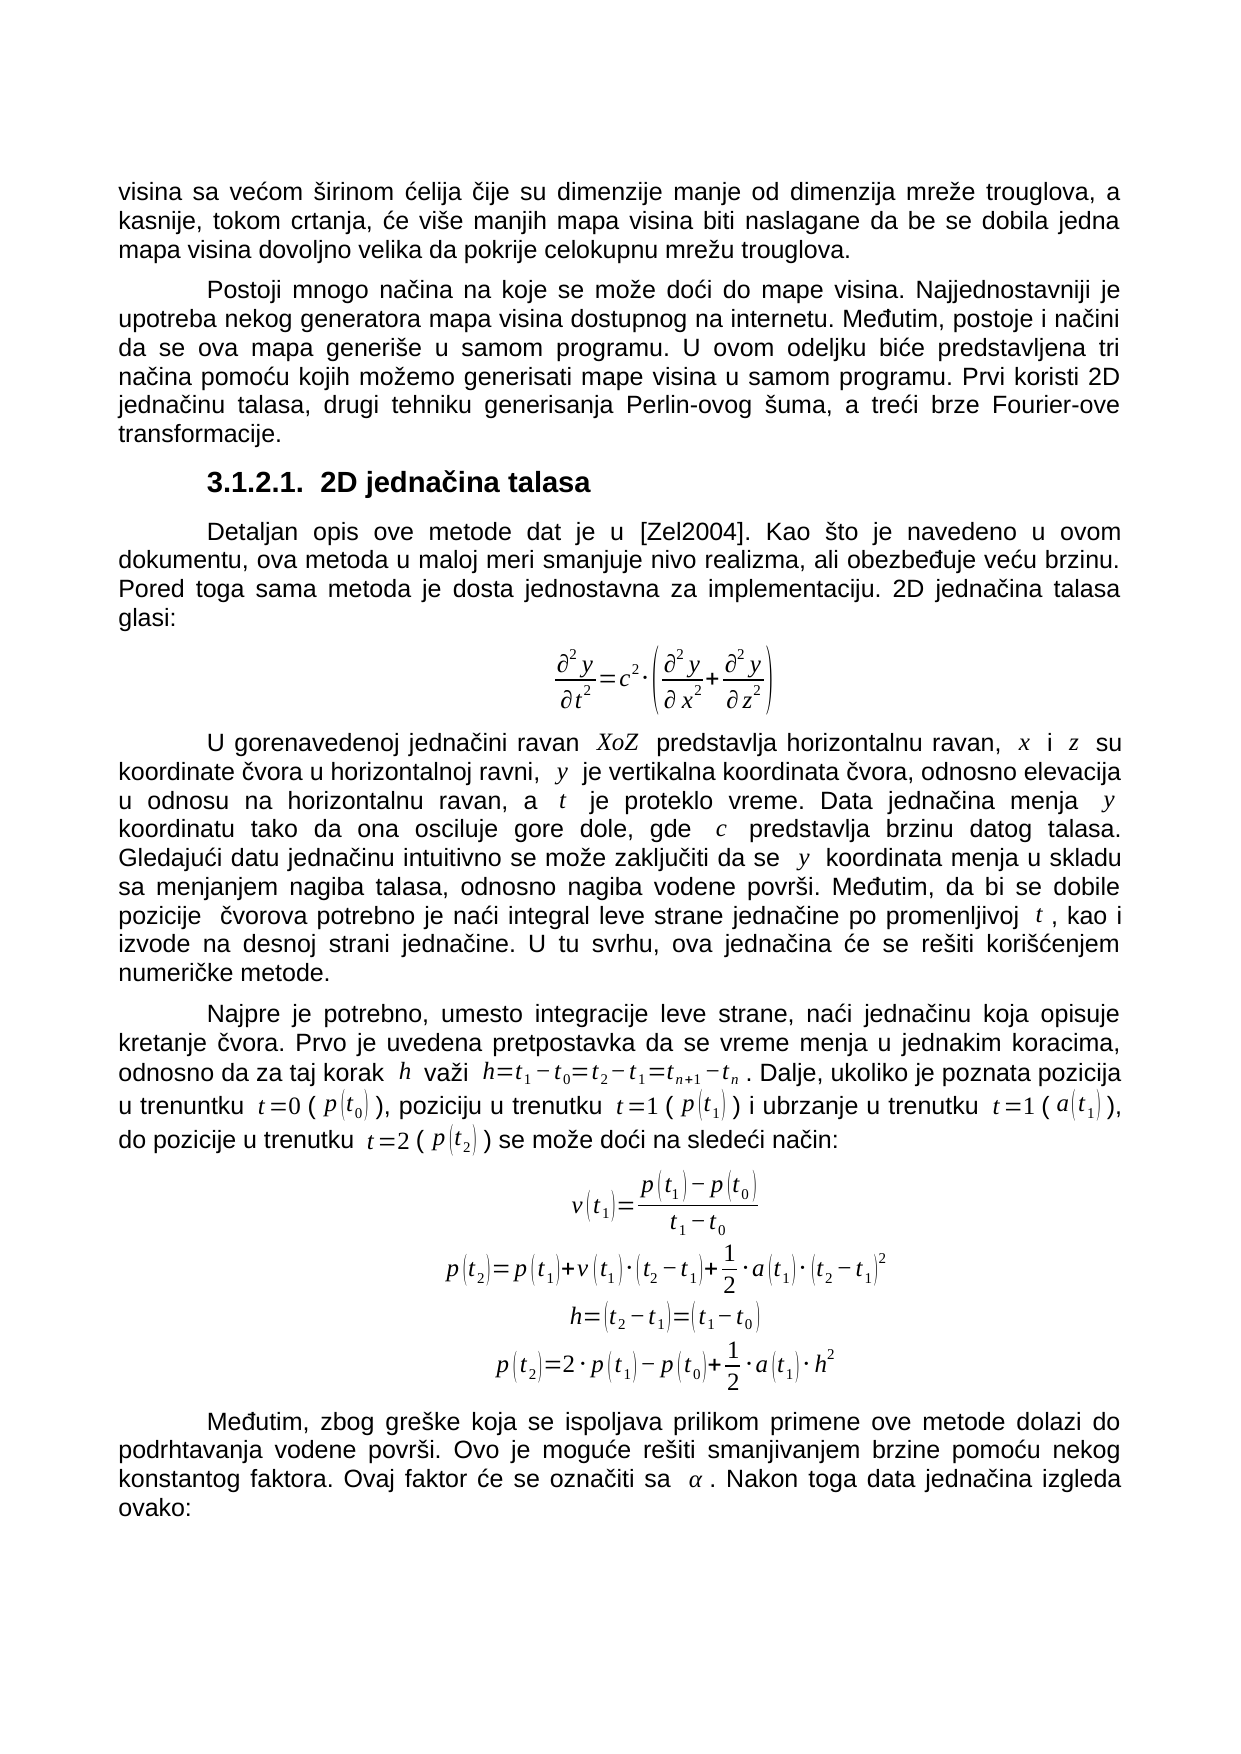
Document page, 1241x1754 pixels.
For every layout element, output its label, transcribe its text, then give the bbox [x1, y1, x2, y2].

text Međutim, zbog greške koja se ispoljava prilikom primene ove metode dolazi do podrhtavanja vodene površi. Ovo je moguće rešiti smanjivanjem brzine pomoću nekog konstantog faktora. Ovaj faktor će se označiti sa . Nakon toga data jednačina izgleda ovako: [118, 1407, 1122, 1522]
text visina sa većom širinom ćelija čije su dimenzije manje od dimenzija mreže trouglova, a kasnije, tokom crtanja, će više manjih mapa visina biti naslagane da be se dobila jedna mapa visina dovoljno velika da pokrije celokupnu mrežu trouglova. [118, 177, 1122, 263]
subtitle 2D jednačina talasa [207, 466, 1122, 499]
text U gorenavedenoj jednačini ravan predstavlja horizontalnu ravan, i su koordinate čvora u horizontalnoj ravni, je vertikalna koordinata čvora, odnosno elevacija u odnosu na horizontalnu ravan, a je proteklo vreme. Data jednačina menja koordinatu tako da ona osciluje gore dole, gde predstavlja brzinu datog talasa. Gledajući datu jednačinu intuitivno se može zaključiti da se koordinata menja u skladu sa menjanjem nagiba talasa, odnosno nagiba vodene površi. Međutim, da bi se dobile pozicije čvorova potrebno je naći integral leve strane jednačine po promenljivoj , kao i izvode na desnoj strani jednačine. U tu svrhu, ova jednačina će se rešiti korišćenjem numeričke metode. [118, 728, 1122, 987]
text Najpre je potrebno, umesto integracije leve strane, naći jednačinu koja opisuje kretanje čvora. Prvo je uvedena pretpostavka da se vreme menja u jednakim koracima, odnosno da za taj korak važi . Dalje, ukoliko je poznata pozicija u trenuntku (), poziciju u trenutku () i ubrzanje u trenutku (), do pozicije u trenutku () se može doći na sledeći način: [118, 999, 1122, 1157]
text Detaljan opis ove metode dat je u [Zel2004]. Kao što je navedeno u ovom dokumentu, ova metoda u maloj meri smanjuje nivo realizma, ali obezbeđuje veću brzinu. Pored toga sama metoda je dosta jednostavna za implementaciju. 2D jednačina talasa glasi: [118, 517, 1122, 632]
text Postoji mnogo načina na koje se može doći do mape visina. Najjednostavniji je upotreba nekog generatora mapa visina dostupnog na internetu. Međutim, postoje i načini da se ova mapa generiše u samom programu. U ovom odeljku biće predstavljena tri načina pomoću kojih možemo generisati mape visina u samom programu. Prvi koristi 2D jednačinu talasa, drugi tehniku generisanja Perlin-ovog šuma, a treći brze Fourier-ove transformacije. [118, 275, 1122, 448]
